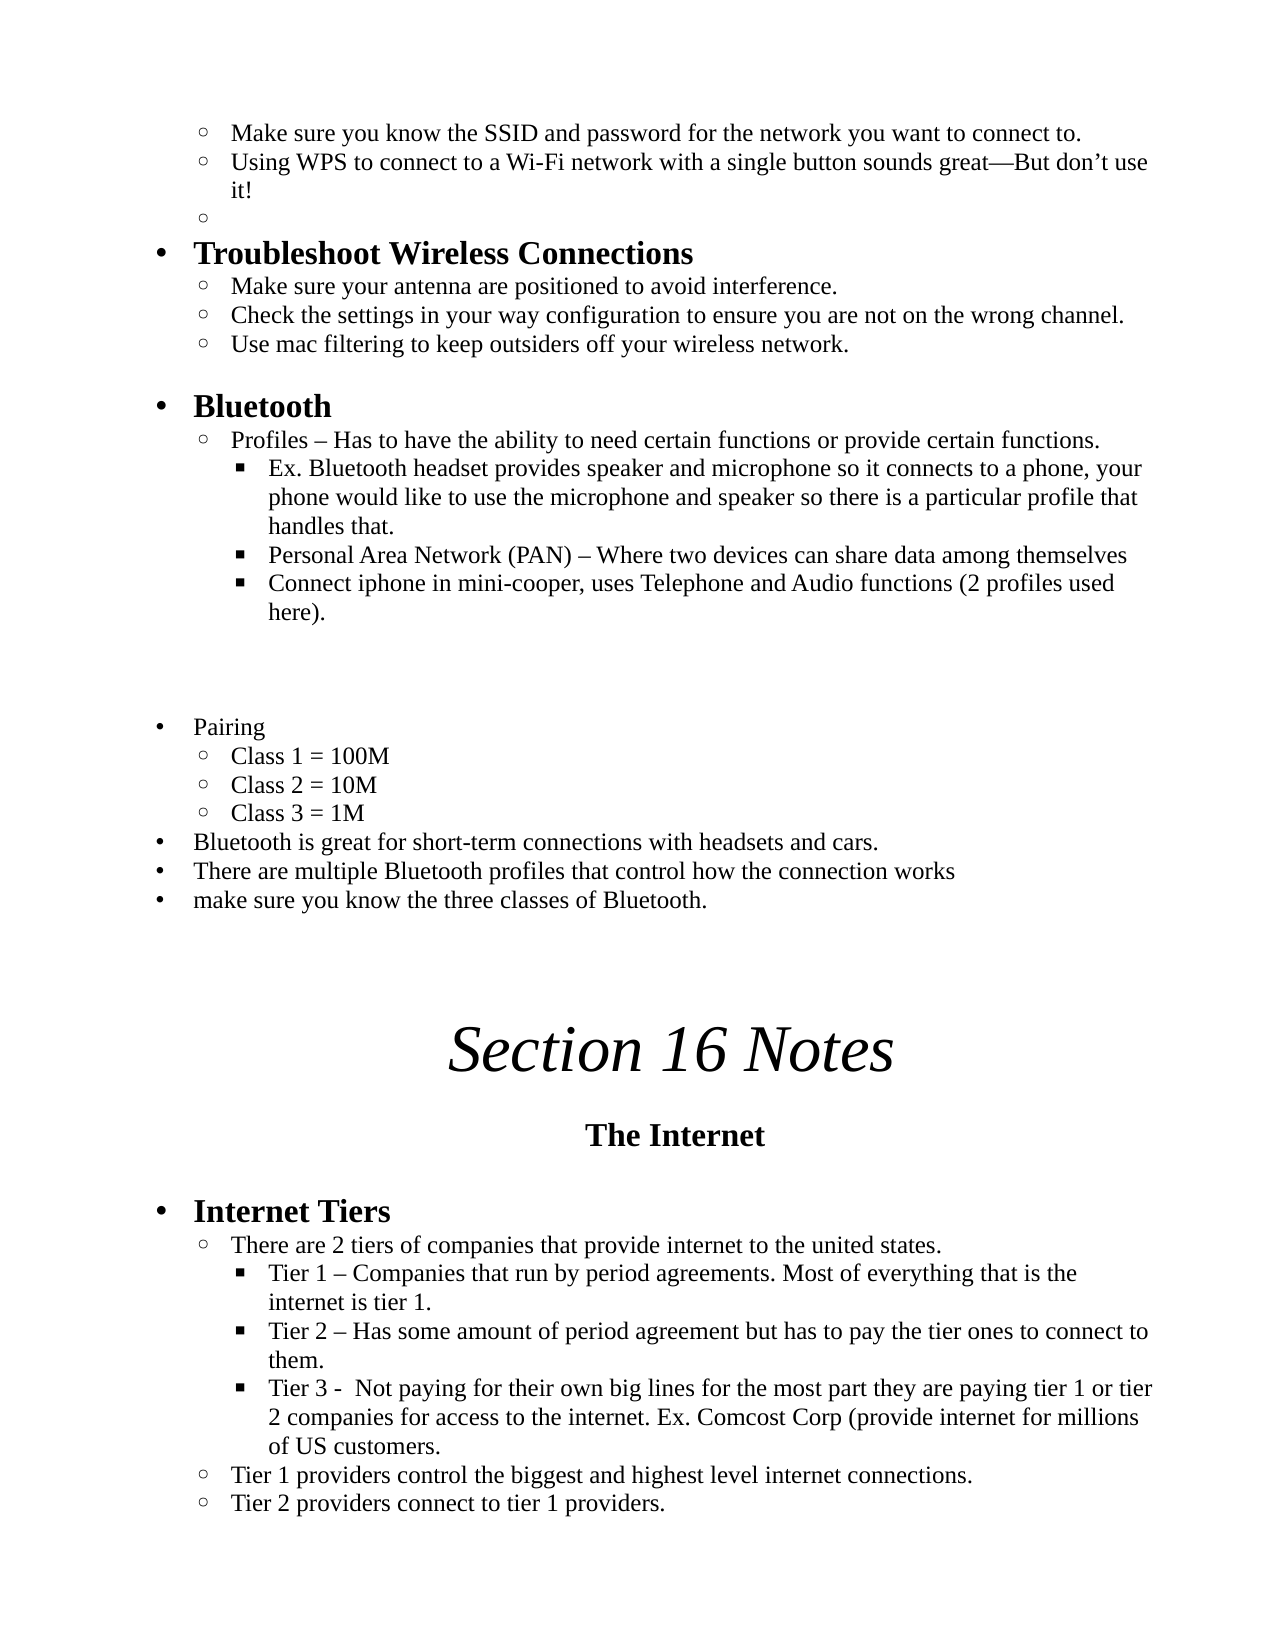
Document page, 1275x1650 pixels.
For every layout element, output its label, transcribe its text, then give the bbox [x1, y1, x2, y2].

list The Internet [156, 1115, 1157, 1153]
list Check the settings in your way configuration to ensure you are not on the wrong channel. [193, 300, 1157, 329]
list Troubleshoot Wireless Connections [156, 233, 1157, 271]
list Tier 1 providers control the biggest and highest level internet connections. [193, 1460, 1157, 1488]
list Make sure your antenna are positioned to avoid interference. [193, 271, 1157, 300]
list Class 2 = 10M [193, 770, 1157, 798]
list Bluetooth [156, 386, 1157, 425]
list Profiles – Has to have the ability to need certain functions or provide certain functions. [193, 425, 1157, 453]
list Section 16 Notes [156, 1009, 1157, 1086]
list Class 3 = 1M [193, 798, 1157, 827]
list Use mac filtering to keep outsiders off your wireless network. [193, 329, 1157, 358]
list Tier 3 - Not paying for their own big lines for the most part they are paying tier 1 or tier 2 companies for access to the internet. Ex. Comcost Corp (provide internet for millions of US customers. [231, 1373, 1157, 1460]
list Connect iphone in mini-cooper, uses Telephone and Audio functions (2 profiles used here). [231, 568, 1157, 626]
list Internet Tiers [156, 1191, 1157, 1230]
list There are multiple Bluetooth profiles that control how the connection works [156, 856, 1157, 885]
list Bluetooth is great for short-term connections with headsets and cars. [156, 827, 1157, 856]
list Make sure you know the SSID and password for the network you want to connect to. [193, 118, 1157, 147]
list Personal Area Network (PAN) – Where two devices can share data among themselves [231, 540, 1157, 568]
list Ex. Bluetooth headset provides speaker and microphone so it connects to a phone, your phone would like to use the microphone and speaker so there is a particular profile that handles that. [231, 453, 1157, 540]
list Pairing [156, 712, 1157, 741]
list Tier 2 providers connect to tier 1 providers. [193, 1488, 1157, 1517]
list make sure you know the three classes of Bluetooth. [156, 885, 1157, 913]
list Tier 2 – Has some amount of period agreement but has to pay the tier ones to connect to them. [231, 1316, 1157, 1373]
list Using WPS to connect to a Wi-Fi network with a single button sounds great—But don’t use it! [193, 147, 1157, 204]
list There are 2 tiers of companies that provide internet to the united states. [193, 1230, 1157, 1258]
list Tier 1 – Companies that run by period agreements. Most of everything that is the internet is tier 1. [231, 1258, 1157, 1316]
list Class 1 = 100M [193, 741, 1157, 770]
